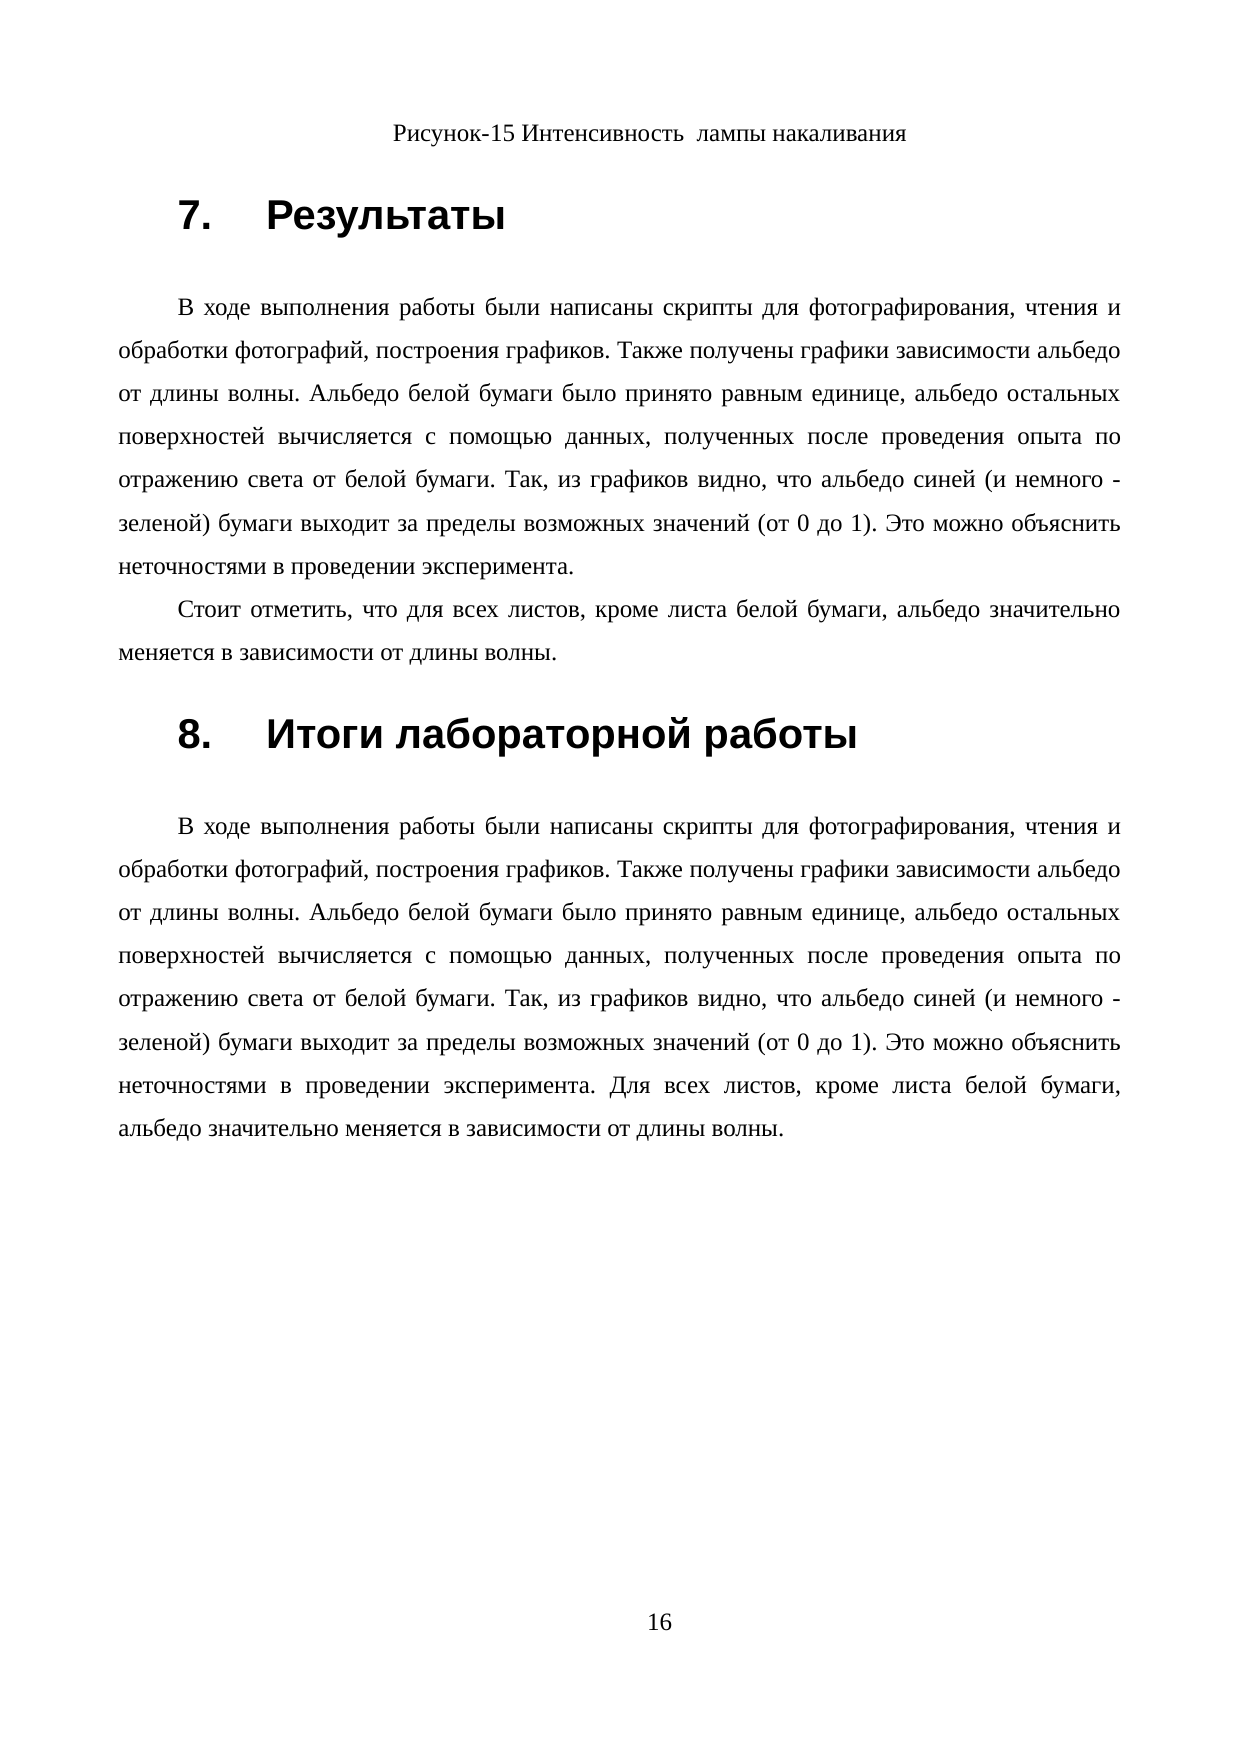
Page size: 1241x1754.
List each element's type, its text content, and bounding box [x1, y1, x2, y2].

text Стоит отметить, что для всех листов, кроме листа белой бумаги, альбедо значительно меняется в зависимости от длины волны. [118, 594, 1122, 666]
text В ходе выполнения работы были написаны скрипты для фотографирования, чтения и обработки фотографий, построения графиков. Также получены графики зависимости альбедо от длины волны. Альбедо белой бумаги было принято равным единице, альбедо остальных поверхностей вычисляется с помощью данных, полученных после проведения опыта по отражению света от белой бумаги. Так, из графиков видно, что альбедо синей (и немного - зеленой) бумаги выходит за пределы возможных значений (от 0 до 1). Это можно объяснить неточностями в проведении эксперимента. Для всех листов, кроме листа белой бумаги, альбедо значительно меняется в зависимости от длины волны. [118, 811, 1122, 1142]
subtitle Результаты [118, 191, 1122, 239]
text Рисунок-15 Интенсивность лампы накаливания [118, 118, 1122, 147]
text В ходе выполнения работы были написаны скрипты для фотографирования, чтения и обработки фотографий, построения графиков. Также получены графики зависимости альбедо от длины волны. Альбедо белой бумаги было принято равным единице, альбедо остальных поверхностей вычисляется с помощью данных, полученных после проведения опыта по отражению света от белой бумаги. Так, из графиков видно, что альбедо синей (и немного - зеленой) бумаги выходит за пределы возможных значений (от 0 до 1). Это можно объяснить неточностями в проведении эксперимента. [118, 292, 1122, 579]
subtitle Итоги лабораторной работы [118, 710, 1122, 758]
